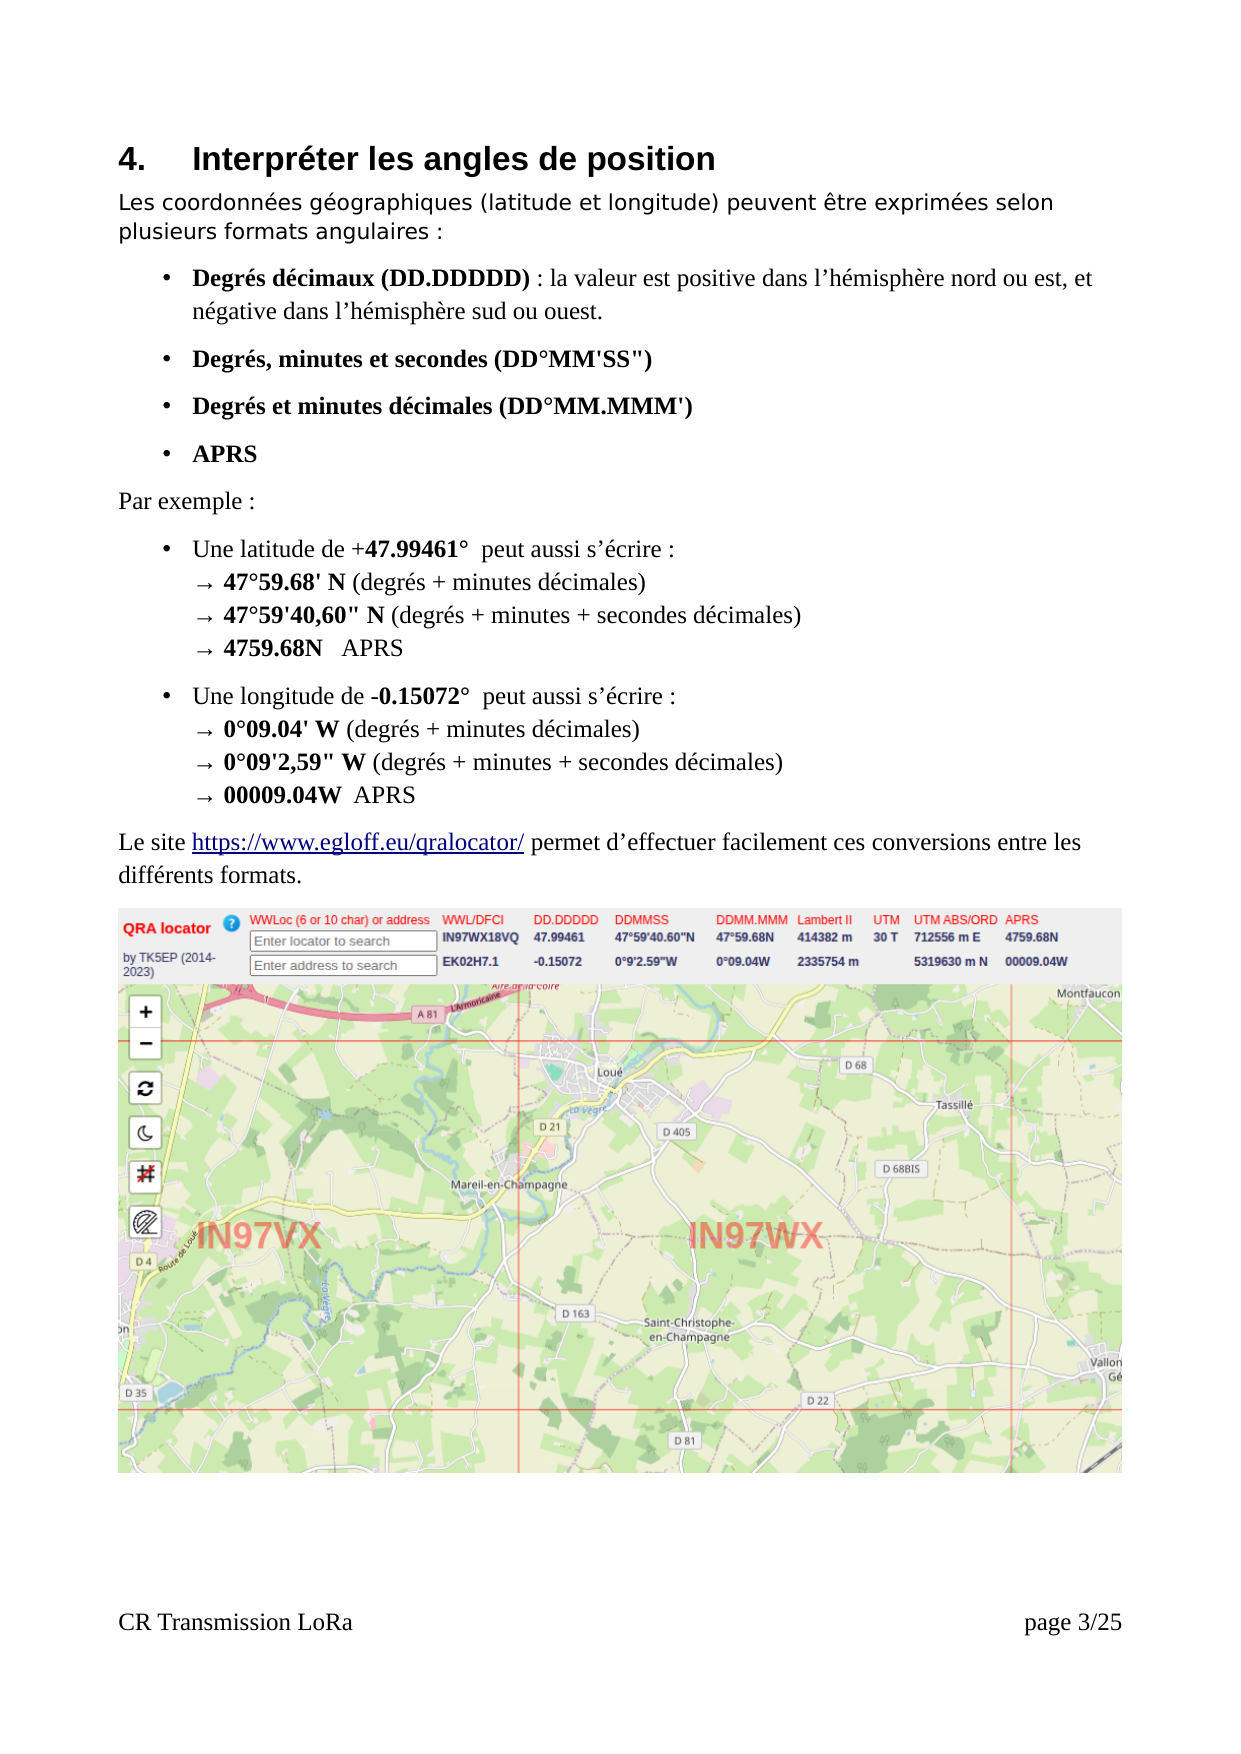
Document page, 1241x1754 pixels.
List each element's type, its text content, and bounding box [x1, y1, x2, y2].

text Les coordonnées géographiques (latitude et longitude) peuvent être exprimées selon plusieurs formats angulaires : [118, 190, 1122, 245]
text Le site https://www.egloff.eu/qralocator/ permet d’effectuer facilement ces conversions entre les différents formats. [118, 827, 1122, 889]
list Une longitude de -0.15072° peut aussi s’écrire : → 0°09.04' W (degrés + minutes décimales) → 0°09'2,59" W (degrés + minutes + secondes décimales) → 00009.04W APRS [162, 681, 1122, 808]
list Degrés et minutes décimales (DD°MM.MMM') [162, 391, 1122, 420]
picture [118, 908, 1123, 1473]
list Degrés, minutes et secondes (DD°MM'SS") [162, 344, 1122, 372]
list Degrés décimaux (DD.DDDDD) : la valeur est positive dans l’hémisphère nord ou est, et négative dans l’hémisphère sud ou ouest. [162, 263, 1122, 325]
text Par exemple : [118, 486, 1122, 515]
list APRS [162, 439, 1122, 468]
subtitle Interpréter les angles de position [118, 139, 1122, 177]
list Une latitude de +47.99461° peut aussi s’écrire : → 47°59.68' N (degrés + minutes décimales) → 47°59'40,60" N (degrés + minutes + secondes décimales) → 4759.68N APRS [162, 534, 1122, 662]
